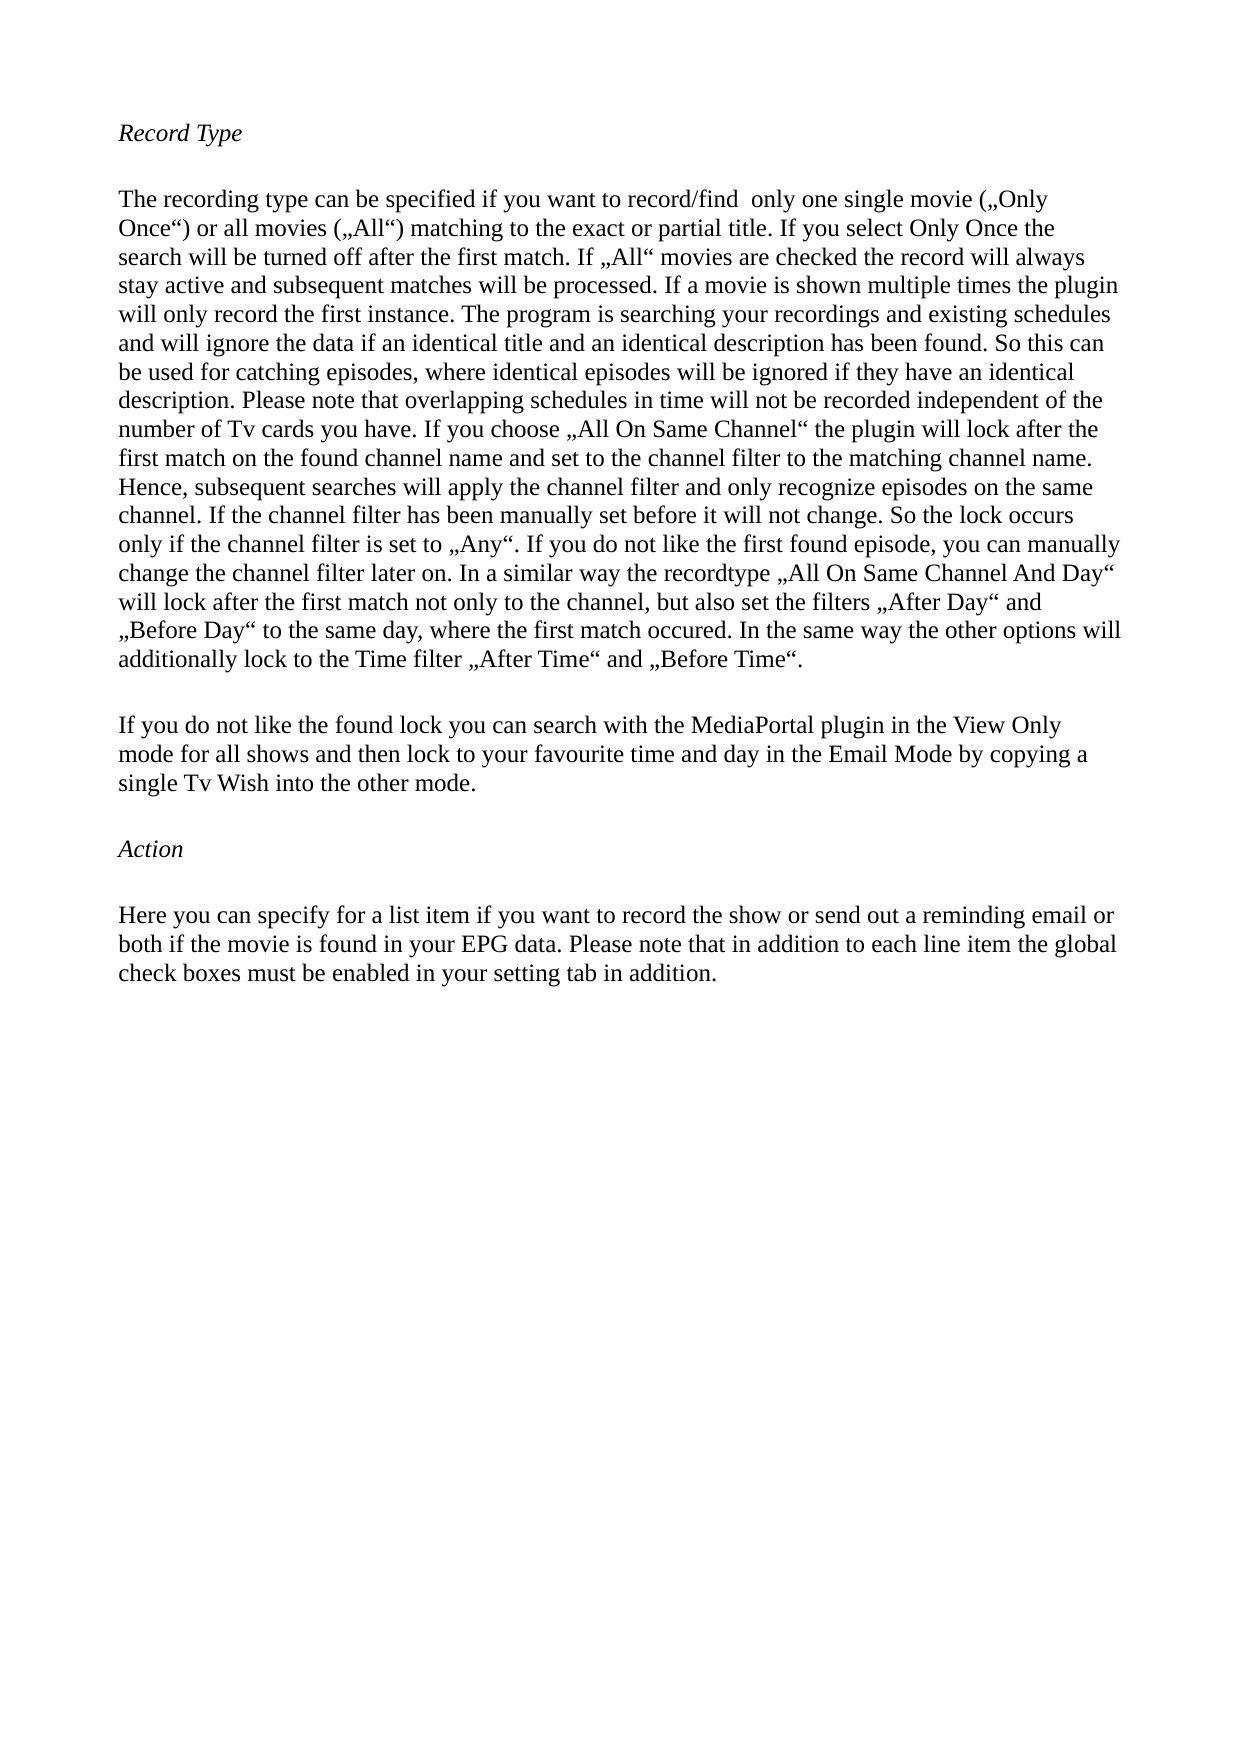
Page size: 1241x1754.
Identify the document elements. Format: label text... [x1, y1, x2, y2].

text Action [118, 834, 1122, 863]
text Record Type [118, 118, 1122, 147]
text The recording type can be specified if you want to record/find only one single movie („Only Once“) or all movies („All“) matching to the exact or partial title. If you select Only Once the search will be turned off after the first match. If „All“ movies are checked the record will always stay active and subsequent matches will be processed. If a movie is shown multiple times the plugin will only record the first instance. The program is searching your recordings and existing schedules and will ignore the data if an identical title and an identical description has been found. So this can be used for catching episodes, where identical episodes will be ignored if they have an identical description. Please note that overlapping schedules in time will not be recorded independent of the number of Tv cards you have. If you choose „All On Same Channel“ the plugin will lock after the first match on the found channel name and set to the channel filter to the matching channel name. Hence, subsequent searches will apply the channel filter and only recognize episodes on the same channel. If the channel filter has been manually set before it will not change. So the lock occurs only if the channel filter is set to „Any“. If you do not like the first found episode, you can manually change the channel filter later on. In a similar way the recordtype „All On Same Channel And Day“ will lock after the first match not only to the channel, but also set the filters „After Day“ and „Before Day“ to the same day, where the first match occured. In the same way the other options will additionally lock to the Time filter „After Time“ and „Before Time“. [118, 184, 1122, 673]
text Here you can specify for a list item if you want to record the show or send out a reminding email or both if the movie is found in your EPG data. Please note that in addition to each line item the global check boxes must be enabled in your setting tab in addition. [118, 901, 1122, 987]
text If you do not like the found lock you can search with the MediaPortal plugin in the View Only mode for all shows and then lock to your favourite time and day in the Email Mode by copying a single Tv Wish into the other mode. [118, 711, 1122, 797]
